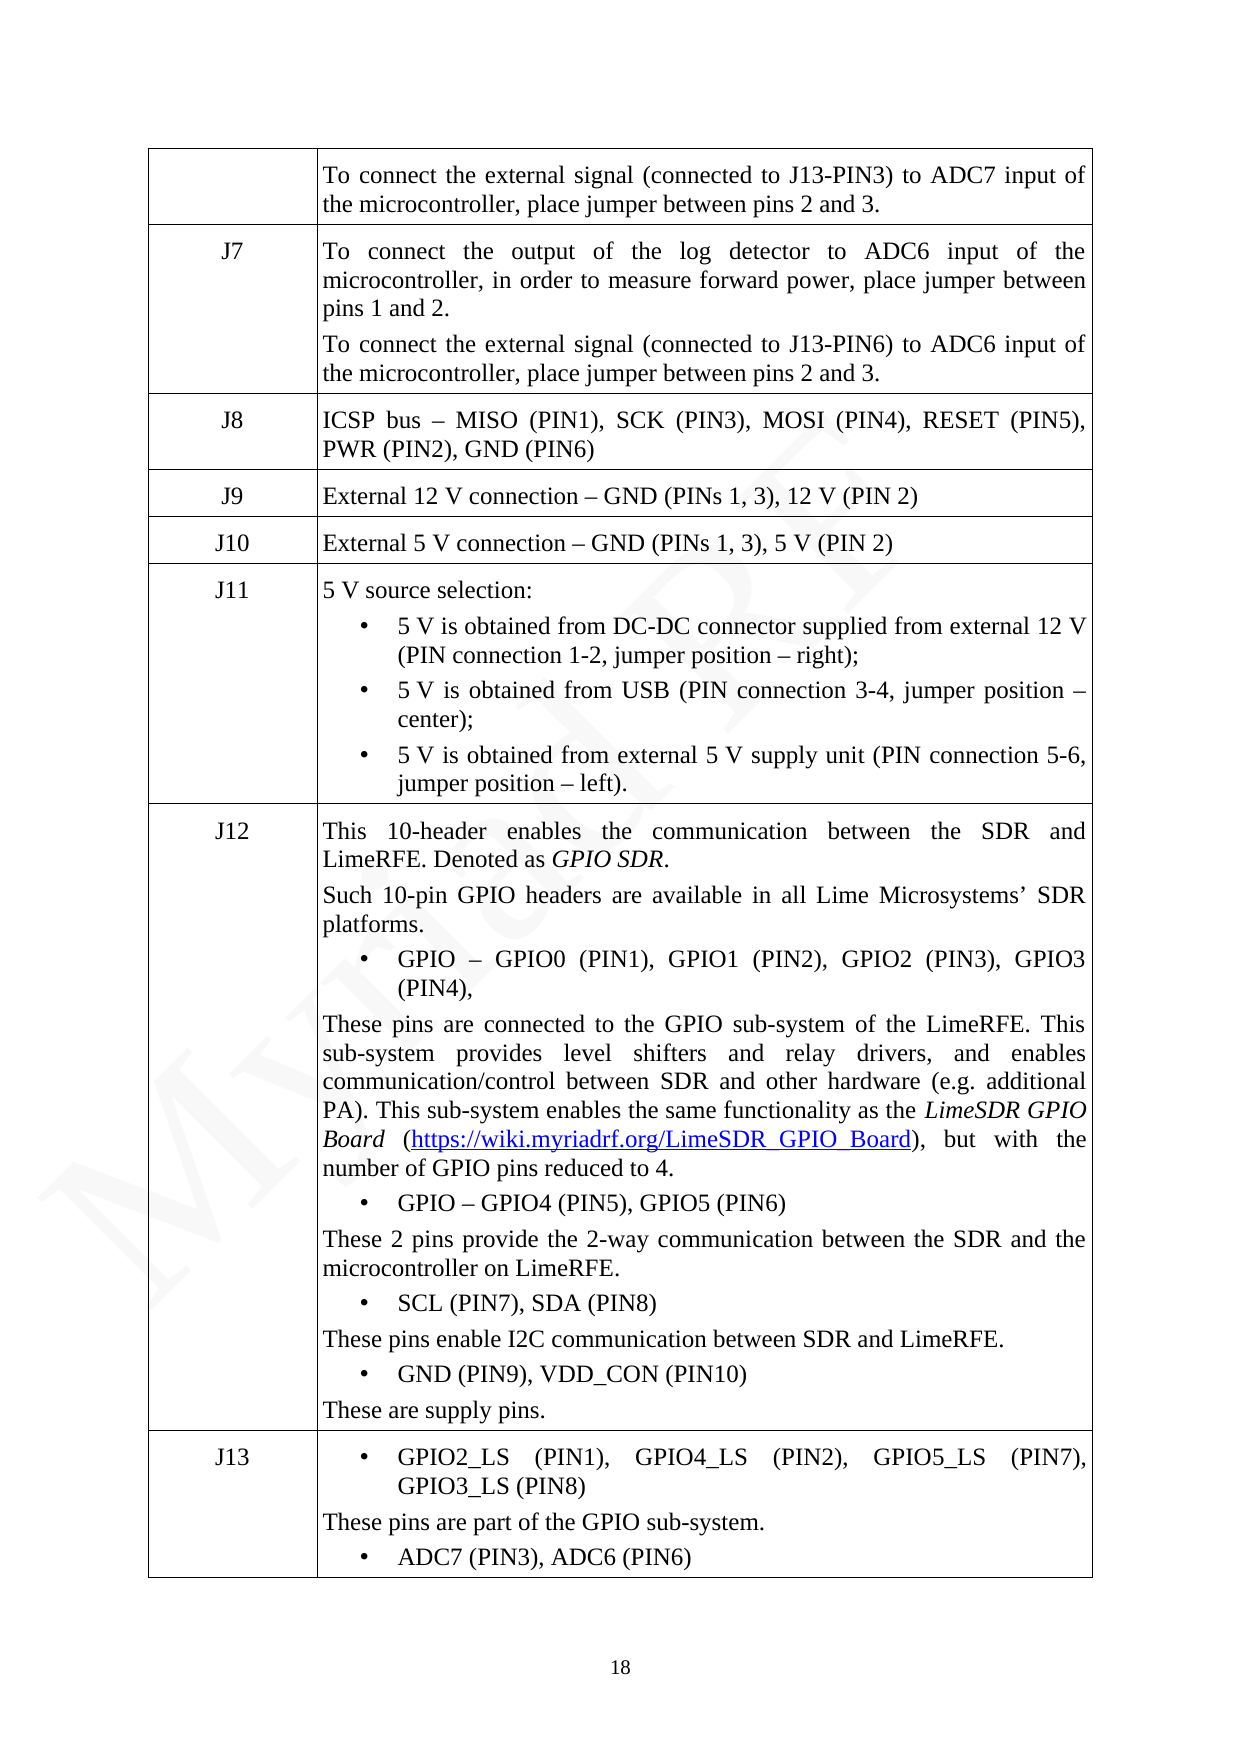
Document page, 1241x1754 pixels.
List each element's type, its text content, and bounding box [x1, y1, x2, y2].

table_cell J13 [149, 1431, 317, 1577]
table_cell J9 [149, 470, 317, 516]
table_cell J10 [149, 517, 317, 563]
table_cell External 12 V connection – GND (PINs 1, 3), 12 V (PIN 2) [775, 470, 854, 516]
table_cell 5 V source selection: 5 V is obtained from DC-DC connector supplied from external 12 V (PIN connection 1-2, jumper position – right); 5 V is obtained from USB (PIN connection 3-4, jumper position – center); 5 V is obtained from external 5 V supply unit (PIN connection 5-6, jumper position – left). [318, 564, 1092, 803]
table_cell J7 [149, 225, 317, 393]
table_cell External 5 V connection – GND (PINs 1, 3), 5 V (PIN 2) [318, 517, 825, 563]
table_cell This 10-header enables the communication between the SDR and LimeRFE. Denoted as GPIO SDR. Such 10-pin GPIO headers are available in all Lime Microsystems’ SDR platforms. GPIO – GPIO0 (PIN1), GPIO1 (PIN2), GPIO2 (PIN3), GPIO3 (PIN4), These pins are connected to the GPIO sub-system of the LimeRFE. This sub-system provides level shifters and relay drivers, and enables communication/control between SDR and other hardware (e.g. additional PA). This sub-system enables the same functionality as the LimeSDR GPIO Board (https://wiki.myriadrf.org/LimeSDR_GPIO_Board), but with the number of GPIO pins reduced to 4. GPIO – GPIO4 (PIN5), GPIO5 (PIN6) These 2 pins provide the 2-way communication between the SDR and the microcontroller on LimeRFE. SCL (PIN7), SDA (PIN8) These pins enable I2C communication between SDR and LimeRFE. GND (PIN9), VDD_CON (PIN10) These are supply pins. [318, 804, 1092, 1430]
table_cell J11 [149, 564, 317, 803]
table_cell ICSP bus – MISO (PIN1), SCK (PIN3), MOSI (PIN4), RESET (PIN5), PWR (PIN2), GND (PIN6) [318, 394, 1092, 469]
table_cell To connect the external signal (connected to J13-PIN3) to ADC7 input of the microcontroller, place jumper between pins 2 and 3. [318, 149, 1092, 224]
table_cell External 12 V connection – GND (PINs 1, 3), 12 V (PIN 2) [318, 470, 778, 516]
table_cell J12 [149, 804, 317, 1430]
table_cell [149, 149, 317, 224]
table_cell External 12 V connection – GND (PINs 1, 3), 12 V (PIN 2) [845, 470, 1092, 516]
table_cell J8 [149, 394, 317, 469]
table_cell GPIO2_LS (PIN1), GPIO4_LS (PIN2), GPIO5_LS (PIN7), GPIO3_LS (PIN8) These pins are part of the GPIO sub-system. ADC7 (PIN3), ADC6 (PIN6) [318, 1431, 1092, 1577]
table_cell External 5 V connection – GND (PINs 1, 3), 5 V (PIN 2) [829, 517, 1092, 563]
table_cell To connect the output of the log detector to ADC6 input of the microcontroller, in order to measure forward power, place jumper between pins 1 and 2. To connect the external signal (connected to J13-PIN6) to ADC6 input of the microcontroller, place jumper between pins 2 and 3. [318, 225, 1092, 393]
